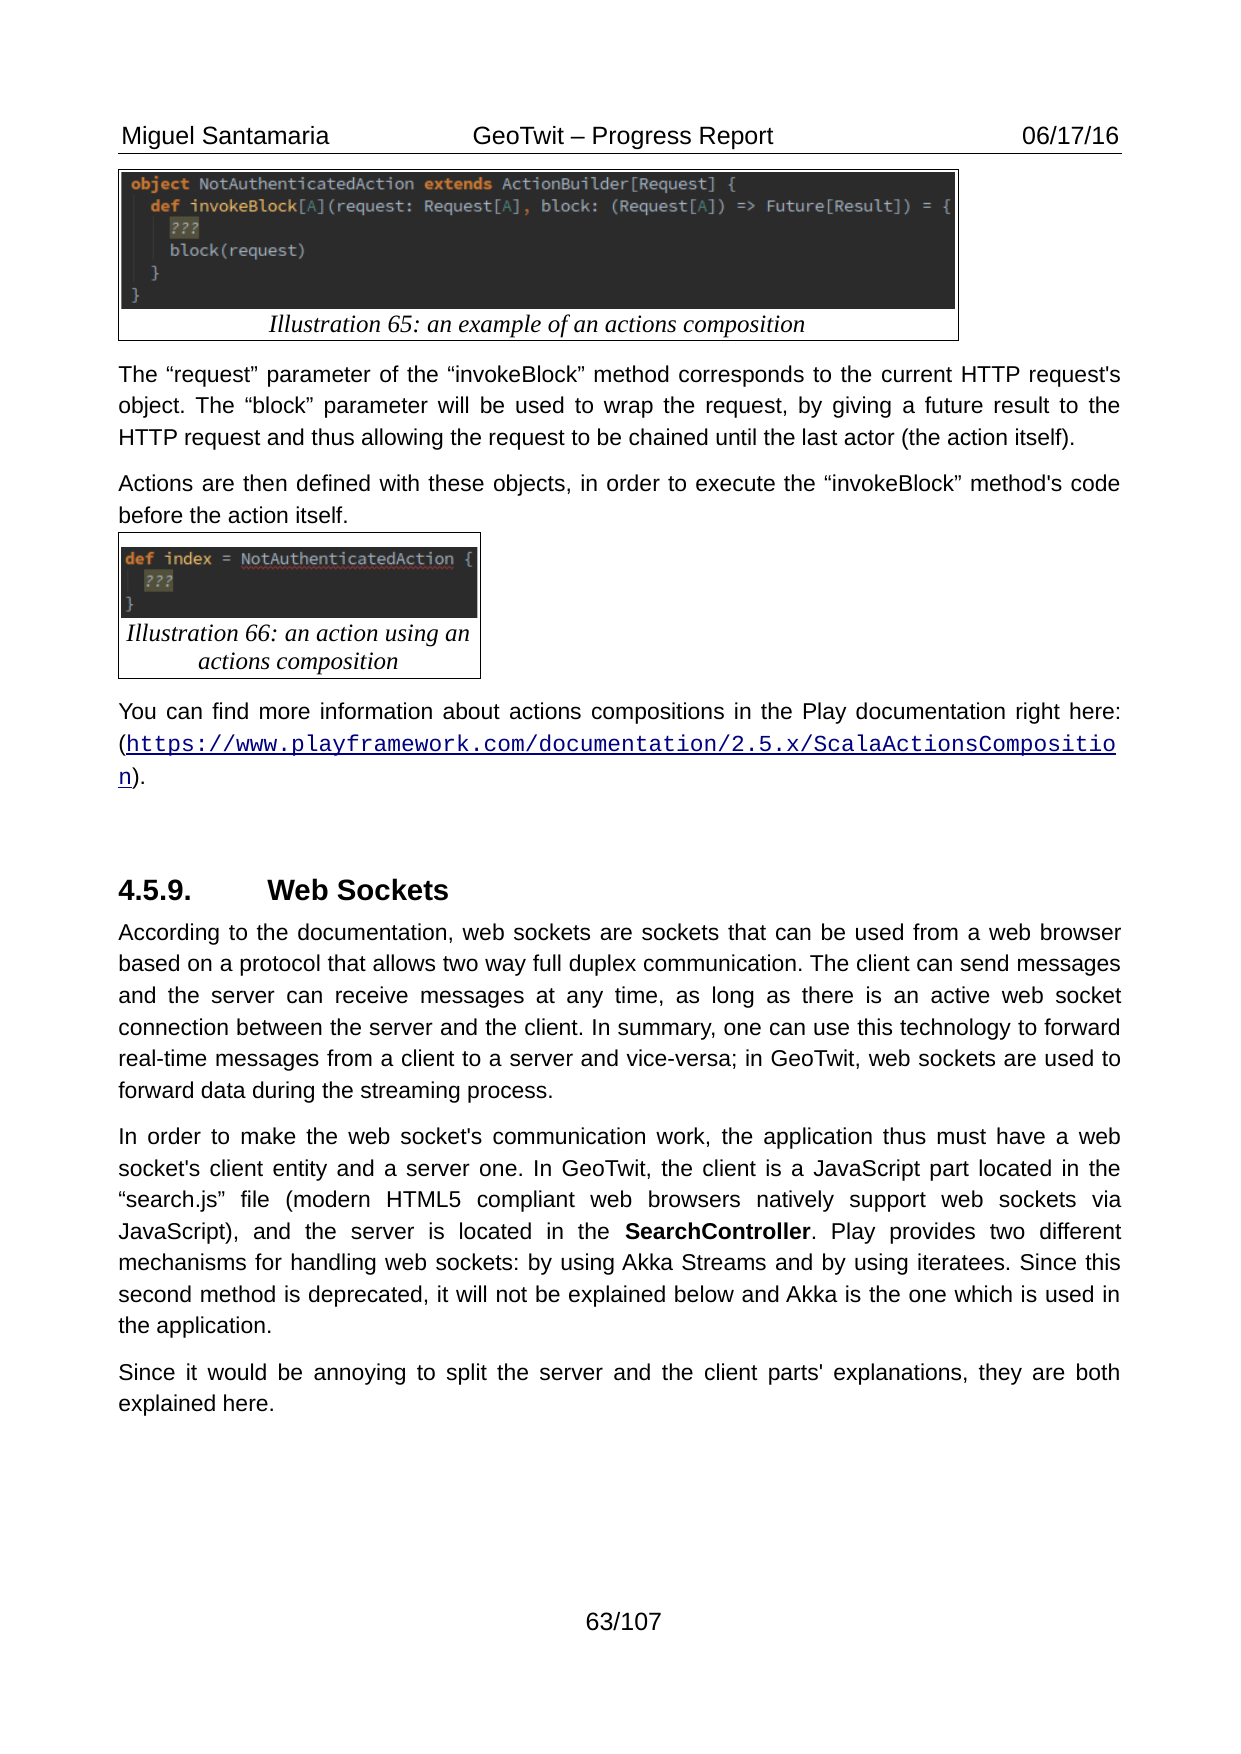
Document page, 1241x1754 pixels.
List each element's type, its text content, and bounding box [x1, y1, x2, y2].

picture [121, 547, 478, 618]
text You can find more information about actions compositions in the Play documentation right here: (https://www.playframework.com/documentation/2.5.x/ScalaActionsComposition). [118, 548, 1122, 792]
picture [121, 172, 955, 309]
text According to the documentation, web sockets are sockets that can be used from a web browser based on a protocol that allows two way full duplex communication. The client can send messages and the server can receive messages at any time, as long as there is an active web socket connection between the server and the client. In summary, one can use this technology to forward real-time messages from a client to a server and vice-versa; in GeoTwit, web sockets are used to forward data during the streaming process. [118, 919, 1122, 1103]
text The “request” parameter of the “invokeBlock” method corresponds to the current HTTP request's object. The “block” parameter will be used to wrap the request, by giving a future result to the HTTP request and thus allowing the request to be chained until the last actor (the action itself). [119, 170, 958, 340]
text Illustration 66: an action using an actions composition [121, 618, 477, 675]
text Actions are then defined with these objects, in order to execute the “invokeBlock” method's code before the action itself. [118, 470, 1122, 528]
text You can find more information about actions compositions in the Play documentation right here: (https://www.playframework.com/documentation/2.5.x/ScalaActionsComposition). [119, 533, 480, 678]
text The “request” parameter of the “invokeBlock” method corresponds to the current HTTP request's object. The “block” parameter will be used to wrap the request, by giving a future result to the HTTP request and thus allowing the request to be chained until the last actor (the action itself). [118, 182, 1122, 450]
text Since it would be annoying to split the server and the client parts' explanations, they are both explained here. [118, 1359, 1122, 1417]
text Illustration 65: an example of an actions composition [121, 309, 955, 337]
subtitle Web Sockets [118, 872, 1122, 906]
text In order to make the web socket's communication work, the application thus must have a web socket's client entity and a server one. In GeoTwit, the client is a JavaScript part located in the “search.js” file (modern HTML5 compliant web browsers natively support web sockets via JavaScript), and the server is located in the SearchController. Play provides two different mechanisms for handling web sockets: by using Akka Streams and by using iteratees. Since this second method is deprecated, it will not be explained below and Akka is the one which is used in the application. [118, 1123, 1122, 1339]
